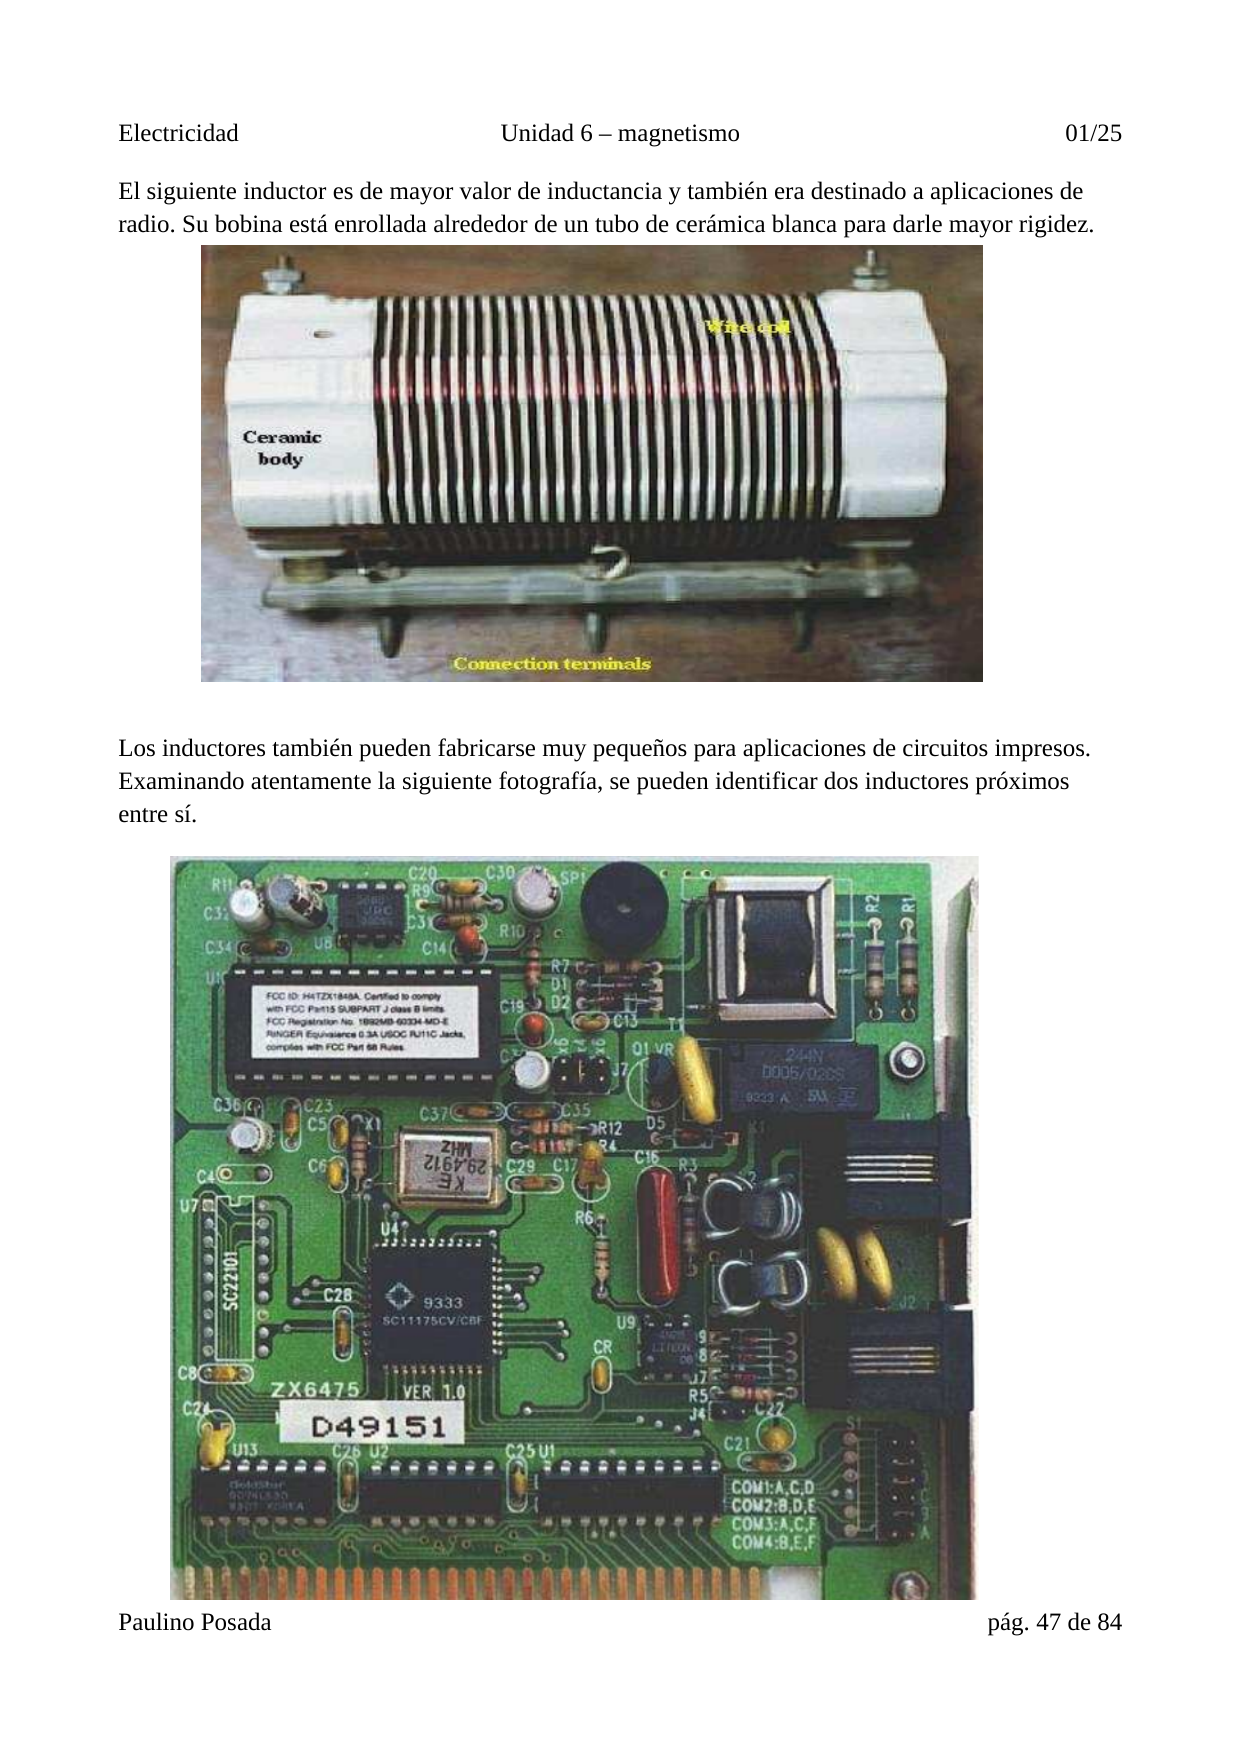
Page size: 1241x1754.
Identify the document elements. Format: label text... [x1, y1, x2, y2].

picture [170, 856, 979, 1600]
text El siguiente inductor es de mayor valor de inductancia y también era destinado a aplicaciones de radio. Su bobina está enrollada alrededor de un tubo de cerámica blanca para darle mayor rigidez. [118, 176, 1122, 238]
text Los inductores también pueden fabricarse muy pequeños para aplicaciones de circuitos impresos. Examinando atentamente la siguiente fotografía, se pueden identificar dos inductores próximos entre sí. [118, 733, 1122, 828]
picture [201, 245, 983, 682]
